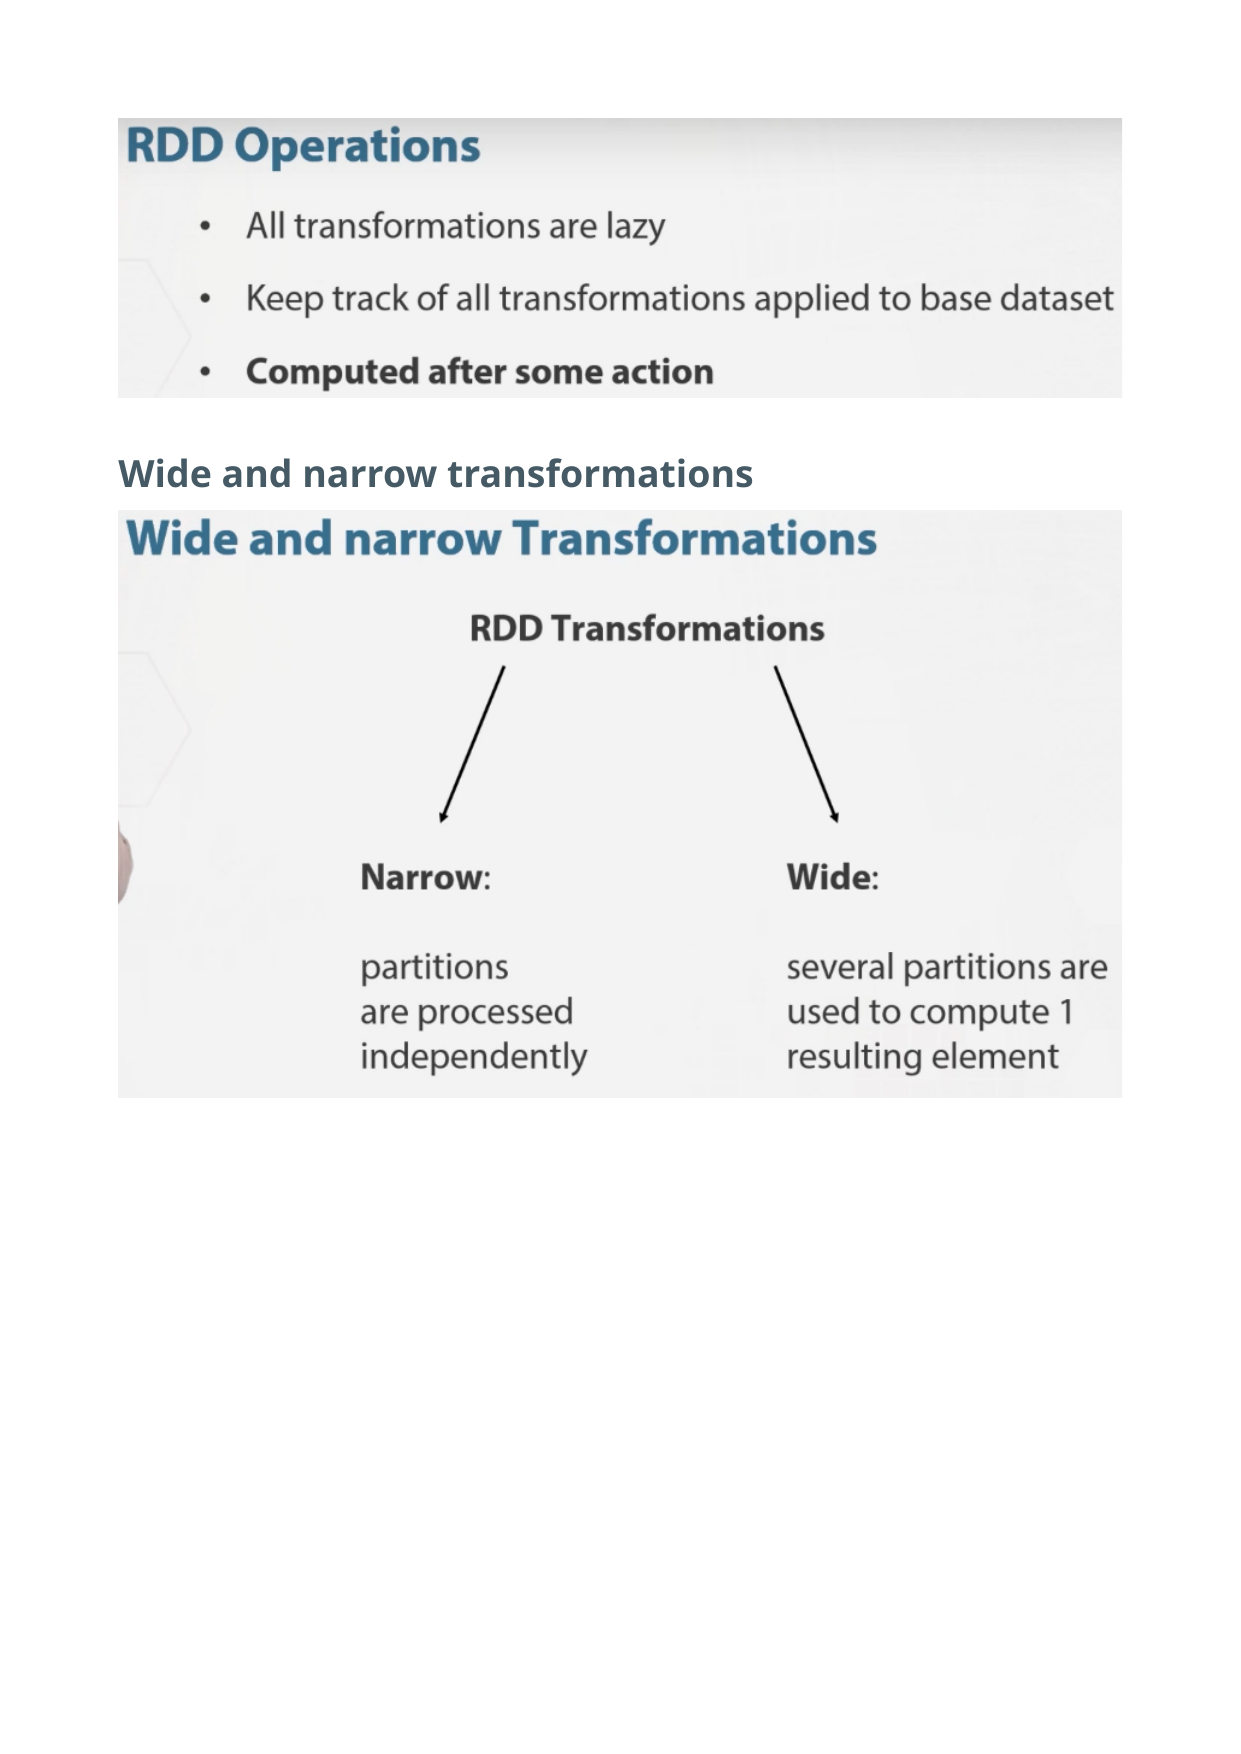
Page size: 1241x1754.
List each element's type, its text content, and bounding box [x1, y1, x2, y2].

subtitle Wide and narrow transformations [118, 447, 1122, 498]
picture [118, 118, 1123, 398]
picture [118, 510, 1123, 1098]
